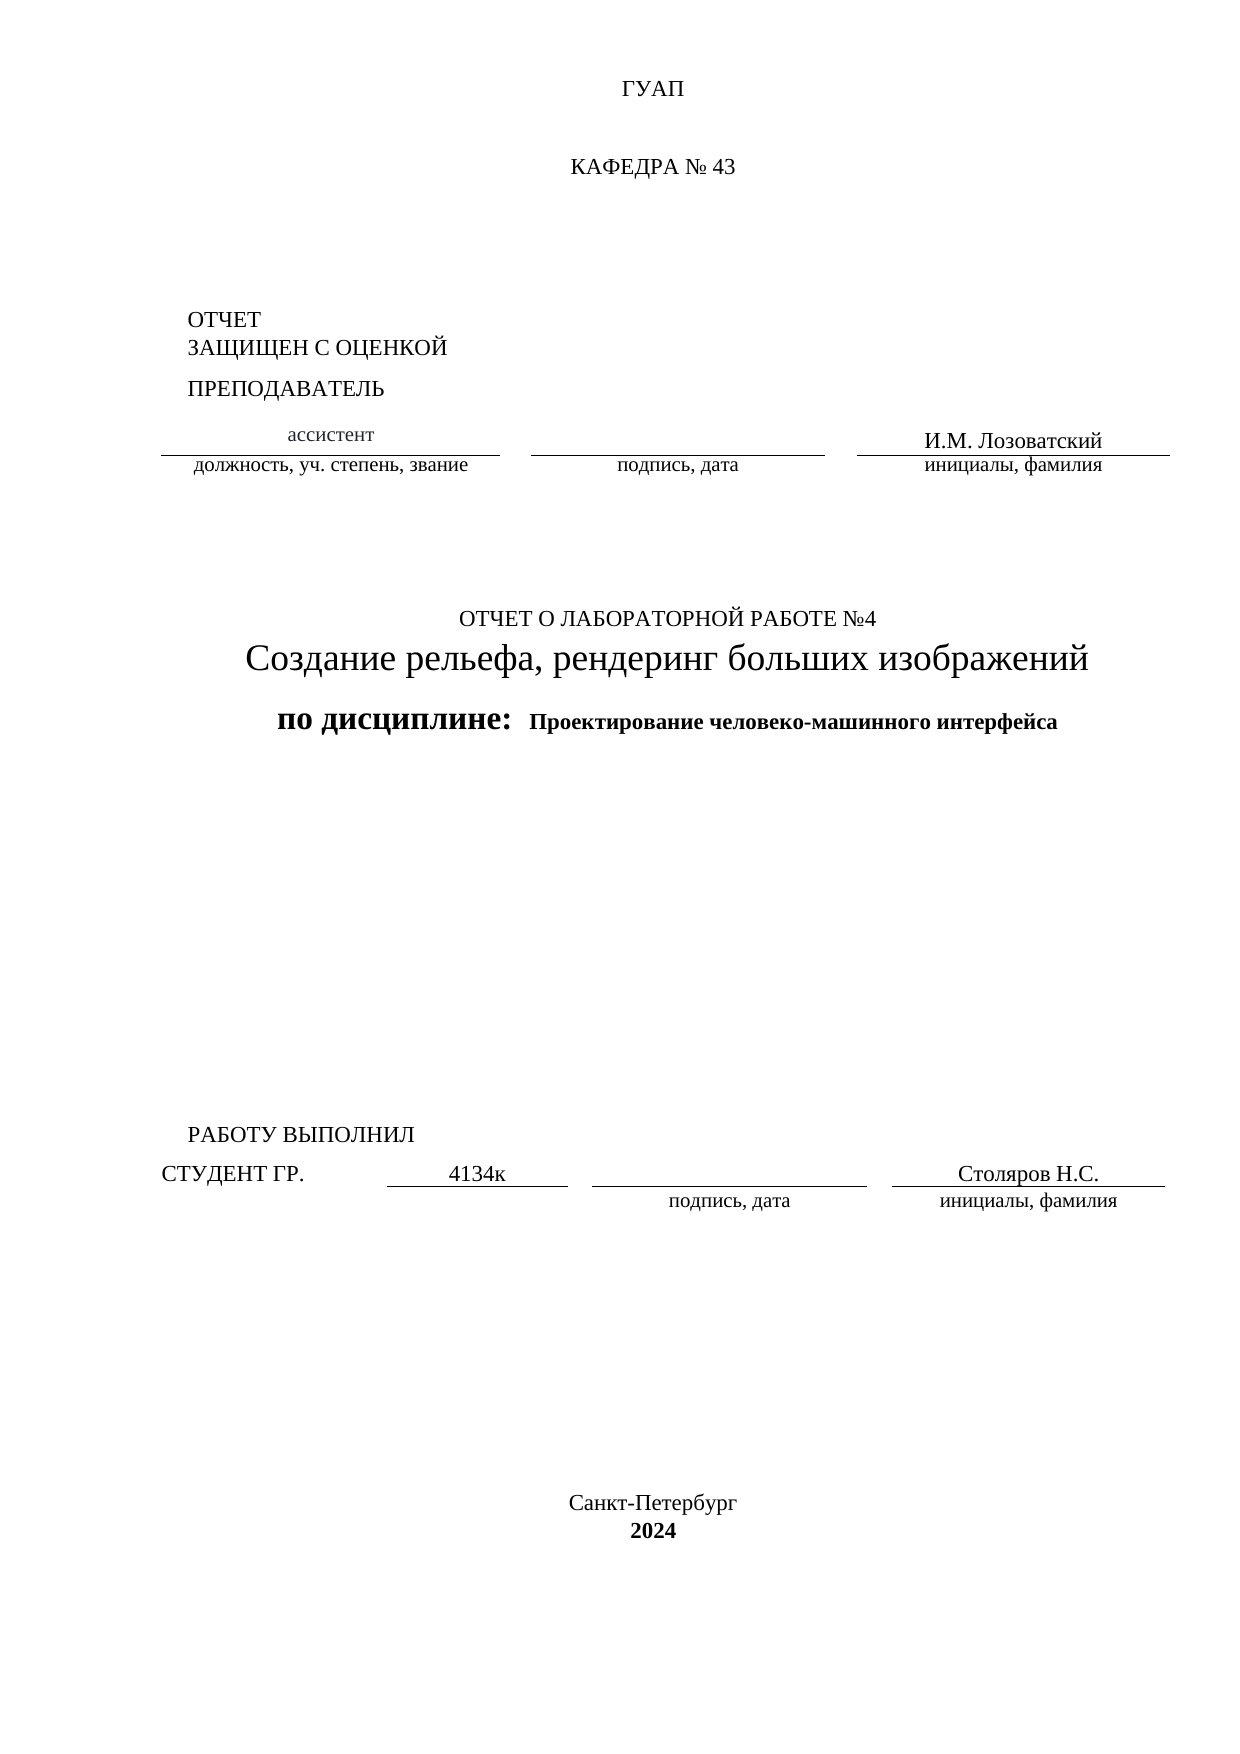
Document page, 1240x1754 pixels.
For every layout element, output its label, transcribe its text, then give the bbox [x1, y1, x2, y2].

table_header [825, 415, 857, 455]
table_cell подпись, дата [531, 456, 825, 475]
table_cell [387, 1187, 567, 1213]
table_header ОТЧЕТ О ЛАБОРАТОРНОЙ РАБОТЕ №4 Создание рельефа, рендеринг больших изображений [169, 505, 1165, 698]
table_header [592, 1147, 867, 1186]
table_header ассистент [161, 415, 500, 455]
table_cell [825, 455, 857, 475]
table_header [531, 415, 825, 455]
table_cell по дисциплине: Проектирование человеко-машинного интерфейса [169, 698, 1165, 859]
table_cell [161, 1186, 387, 1213]
table_cell подпись, дата [592, 1187, 867, 1213]
text ГУАП [187, 75, 1118, 101]
text ОТЧЕТ ЗАЩИЩЕН С ОЦЕНКОЙ [187, 306, 1118, 361]
table_cell [169, 920, 1165, 946]
text Санкт-Петербург [187, 1489, 1118, 1515]
text 2024 [187, 1517, 1118, 1543]
table_header [568, 1147, 592, 1186]
table_header [500, 415, 531, 455]
table_cell инициалы, фамилия [892, 1187, 1165, 1213]
table_header Столяров Н.С. [892, 1147, 1165, 1186]
text КАФЕДРА № 43 [187, 153, 1118, 179]
table_header [867, 1147, 892, 1186]
table_header И.М. Лозоватский [857, 415, 1170, 455]
table_cell [568, 1186, 592, 1213]
table_cell [867, 1186, 892, 1213]
text ПРЕПОДАВАТЕЛЬ [187, 375, 1118, 401]
table_header 4134к [387, 1147, 567, 1186]
table_header СТУДЕНТ ГР. [161, 1147, 387, 1186]
table_cell [500, 455, 531, 475]
table_cell должность, уч. степень, звание [161, 456, 500, 475]
table_cell [169, 859, 1165, 919]
table_cell инициалы, фамилия [857, 456, 1170, 475]
text РАБОТУ ВЫПОЛНИЛ [187, 1121, 1118, 1147]
